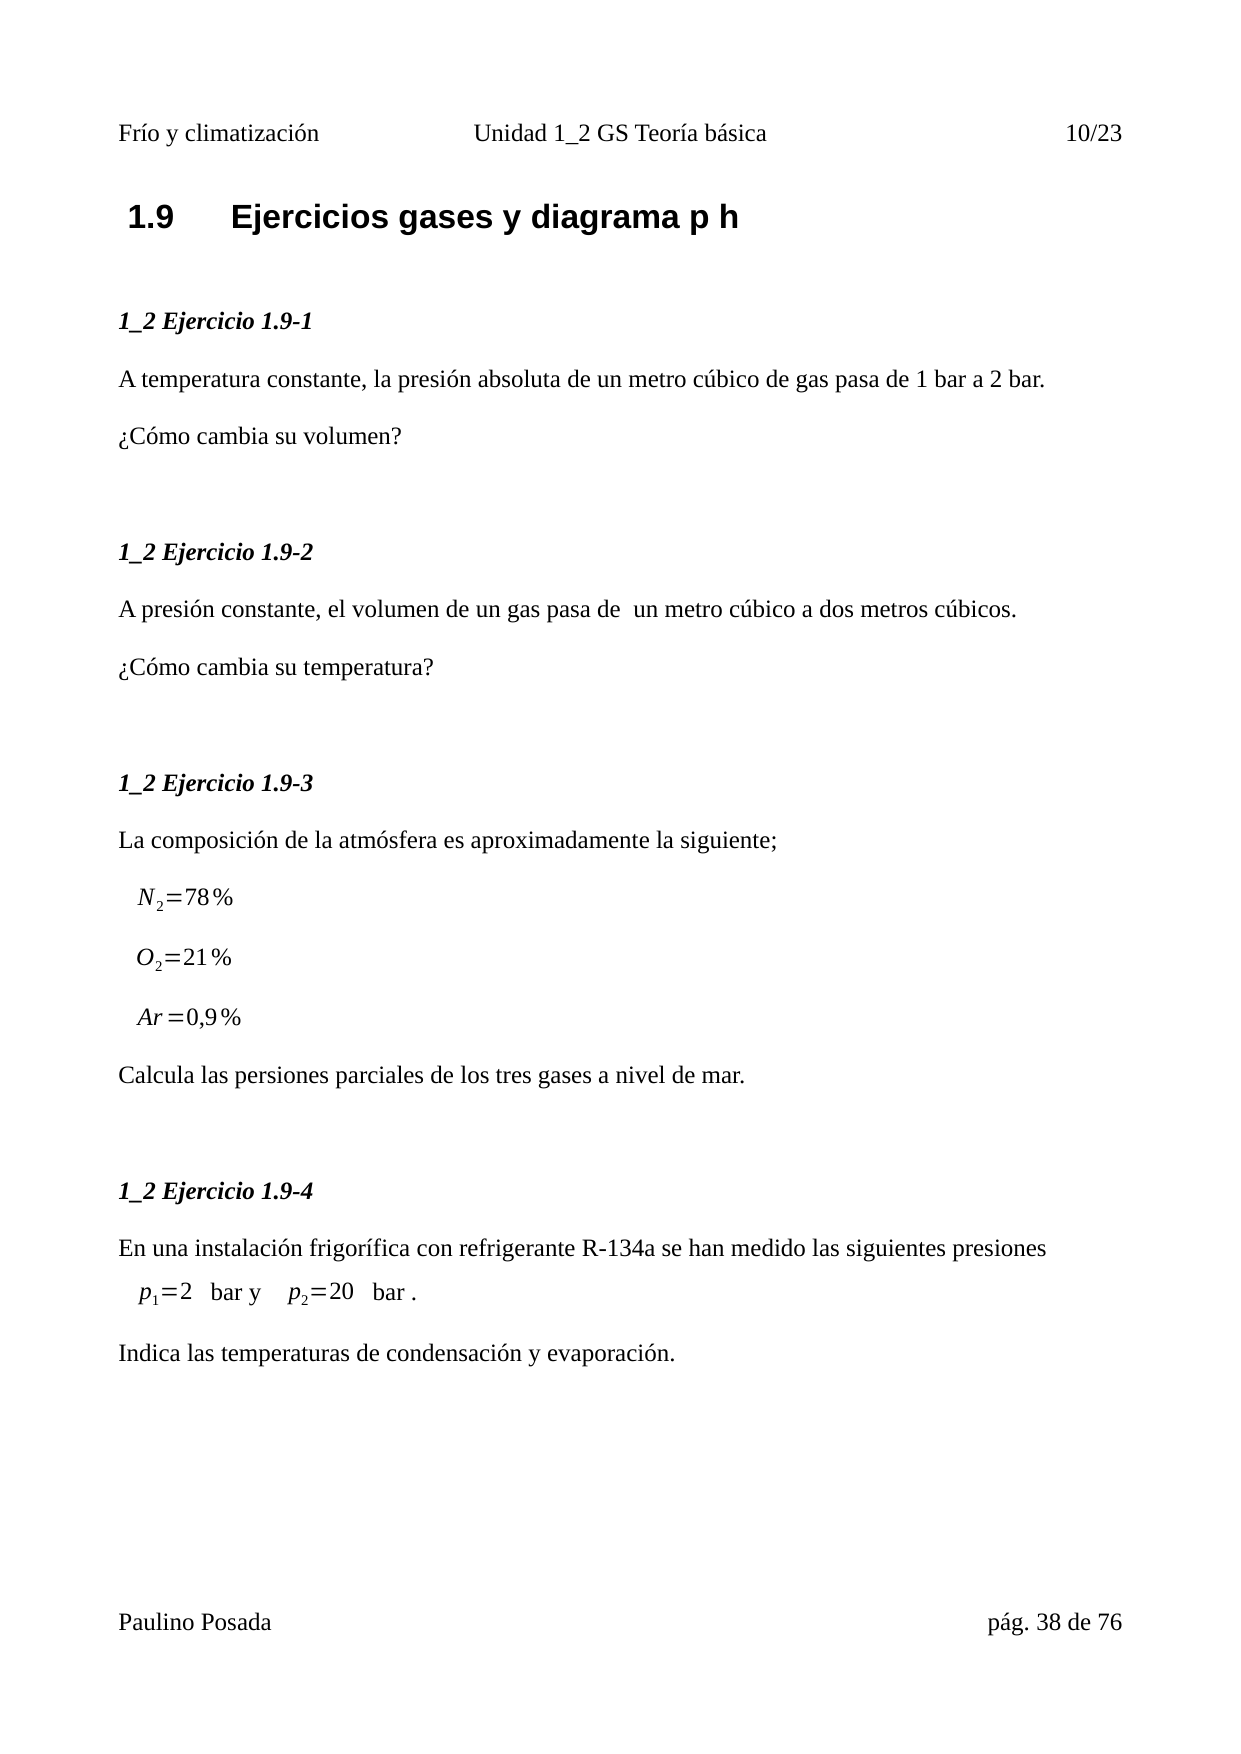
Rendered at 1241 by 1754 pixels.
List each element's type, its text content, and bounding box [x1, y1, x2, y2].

text Indica las temperaturas de condensación y evaporación. [118, 1338, 1122, 1367]
text 1_2 Ejercicio 1.9-4 [118, 1176, 1122, 1204]
subtitle Ejercicios gases y diagrama p h [118, 197, 1122, 236]
text A presión constante, el volumen de un gas pasa de un metro cúbico a dos metros cúbicos. [118, 594, 1122, 623]
text 1_2 Ejercicio 1.9-3 [118, 768, 1122, 796]
text La composición de la atmósfera es aproximadamente la siguiente; [118, 825, 1122, 854]
text 1_2 Ejercicio 1.9-1 [118, 306, 1122, 335]
text Calcula las persiones parciales de los tres gases a nivel de mar. [118, 1060, 1122, 1089]
text ¿Cómo cambia su temperatura? [118, 652, 1122, 681]
text A temperatura constante, la presión absoluta de un metro cúbico de gas pasa de 1 bar a 2 bar. [118, 364, 1122, 392]
text ¿Cómo cambia su volumen? [118, 421, 1122, 450]
text 1_2 Ejercicio 1.9-2 [118, 537, 1122, 566]
text En una instalación frigorífica con refrigerante R-134a se han medido las siguientes presiones bar y bar . [118, 1233, 1122, 1309]
